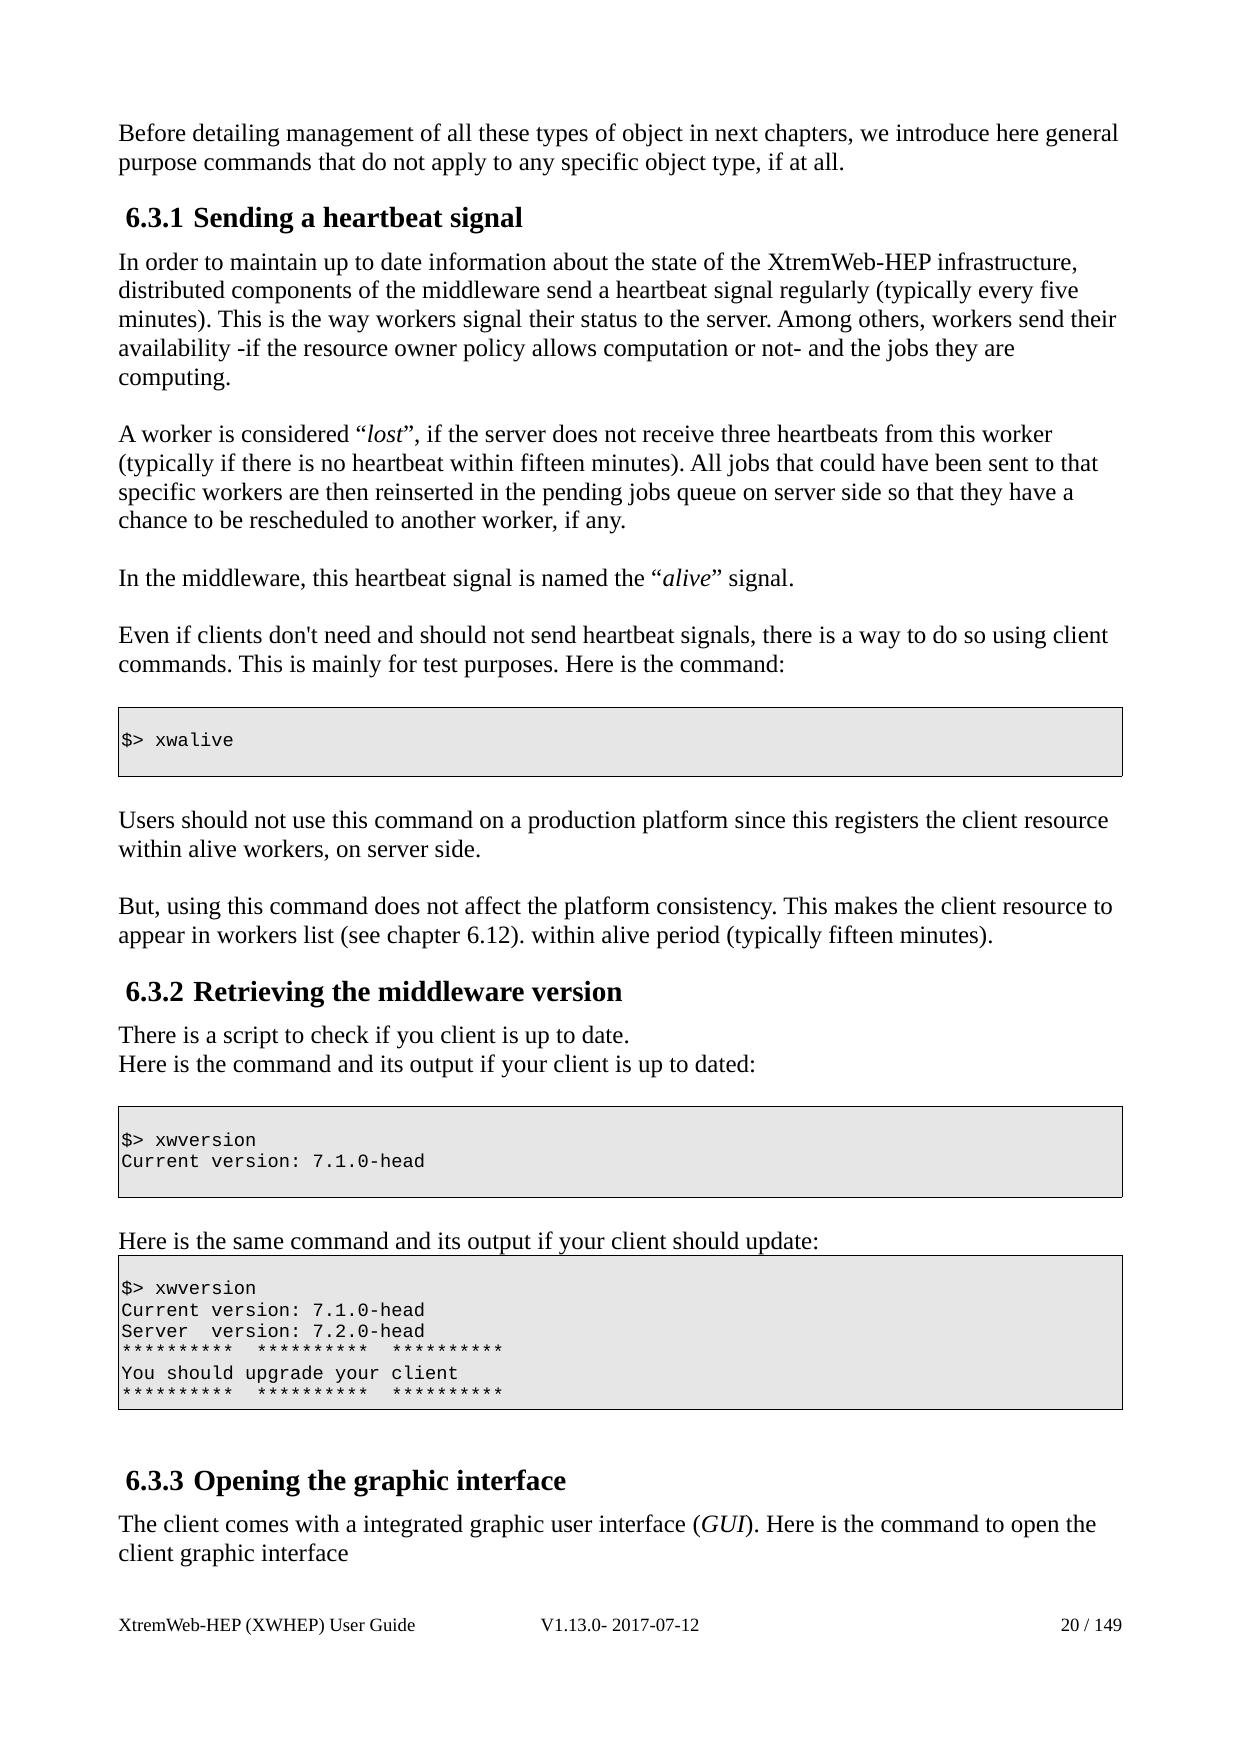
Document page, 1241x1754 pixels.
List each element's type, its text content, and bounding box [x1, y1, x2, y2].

text ********** ********** ********** [119, 1340, 1122, 1361]
text In the middleware, this heartbeat signal is named the “alive” signal. [118, 563, 1122, 592]
text $> xwalive [119, 728, 1122, 749]
text Server version: 7.2.0-head [119, 1318, 1122, 1340]
text But, using this command does not affect the platform consistency. This makes the client resource to appear in workers list (see chapter 6.12). within alive period (typically fifteen minutes). [118, 891, 1122, 949]
text $> xwversion [119, 1127, 1122, 1149]
text ********** ********** ********** [119, 1382, 1122, 1409]
subtitle Retrieving the middleware version [118, 974, 1122, 1007]
subtitle Opening the graphic interface [118, 1463, 1122, 1497]
text Current version: 7.1.0-head [119, 1149, 1122, 1170]
text You should upgrade your client [119, 1361, 1122, 1382]
text In order to maintain up to date information about the state of the XtremWeb-HEP infrastructure, distributed components of the middleware send a heartbeat signal regularly (typically every five minutes). This is the way workers signal their status to the server. Among others, workers send their availability -if the resource owner policy allows computation or not- and the jobs they are computing. [118, 247, 1122, 390]
text The client comes with a integrated graphic user interface (GUI). Here is the command to open the client graphic interface [118, 1509, 1122, 1567]
text Here is the same command and its output if your client should update: [118, 1226, 1122, 1255]
text Current version: 7.1.0-head [119, 1297, 1122, 1318]
text Users should not use this command on a production platform since this registers the client resource within alive workers, on server side. [118, 805, 1122, 863]
text Here is the command and its output if your client is up to dated: [118, 1049, 1122, 1077]
text Even if clients don't need and should not send heartbeat signals, there is a way to do so using client commands. This is mainly for test purposes. Here is the command: [118, 620, 1122, 678]
text $> xwversion [119, 1276, 1122, 1297]
subtitle Sending a heartbeat signal [118, 201, 1122, 234]
text There is a script to check if you client is up to date. [118, 1020, 1122, 1049]
text A worker is considered “lost”, if the server does not receive three heartbeats from this worker (typically if there is no heartbeat within fifteen minutes). All jobs that could have been sent to that specific workers are then reinserted in the pending jobs queue on server side so that they have a chance to be rescheduled to another worker, if any. [118, 419, 1122, 534]
text Before detailing management of all these types of object in next chapters, we introduce here general purpose commands that do not apply to any specific object type, if at all. [118, 118, 1122, 176]
